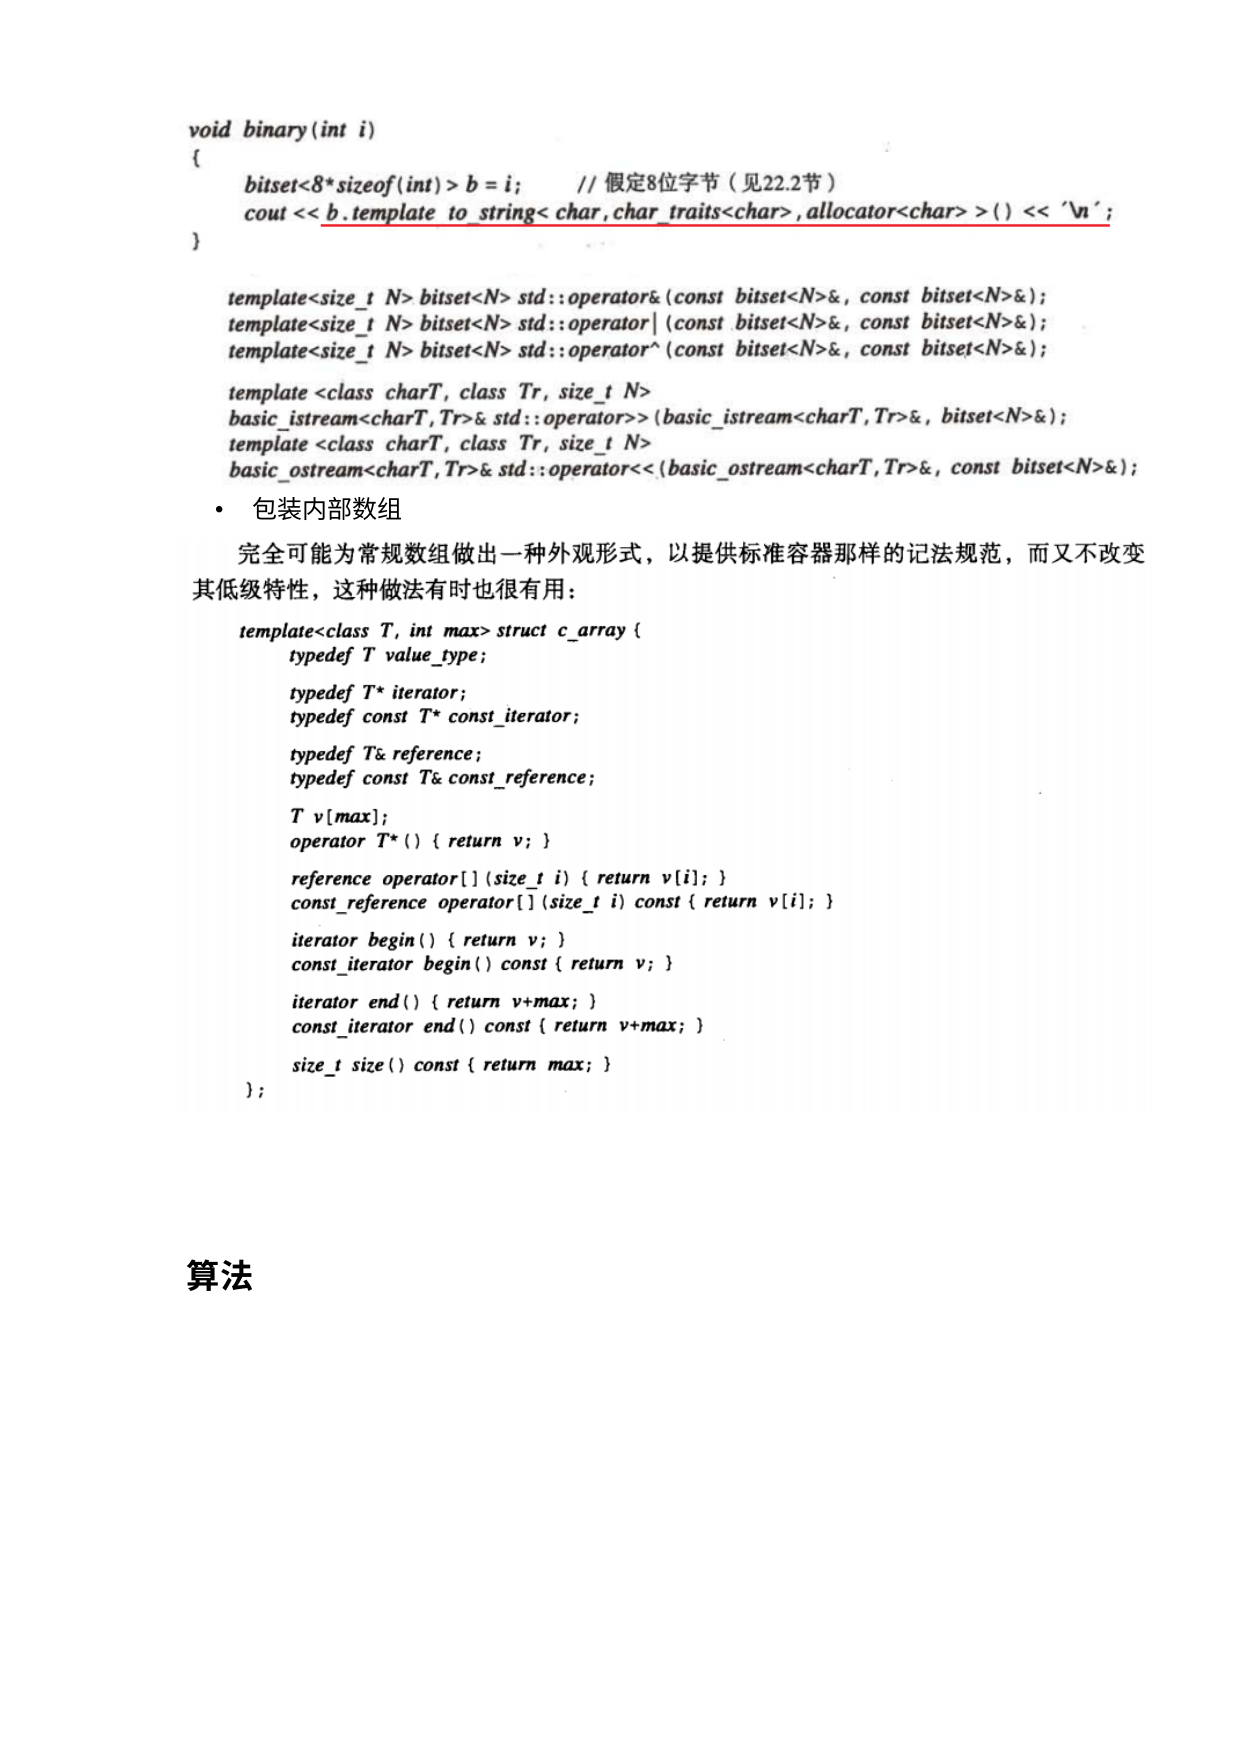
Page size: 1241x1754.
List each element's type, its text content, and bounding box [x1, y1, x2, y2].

subtitle 算法 [187, 1249, 1142, 1298]
picture [177, 538, 1152, 1115]
list 包装内部数组 [402, 490, 1152, 526]
list 包装内部数组 [215, 490, 252, 526]
picture [177, 118, 1152, 261]
picture [177, 273, 1152, 490]
